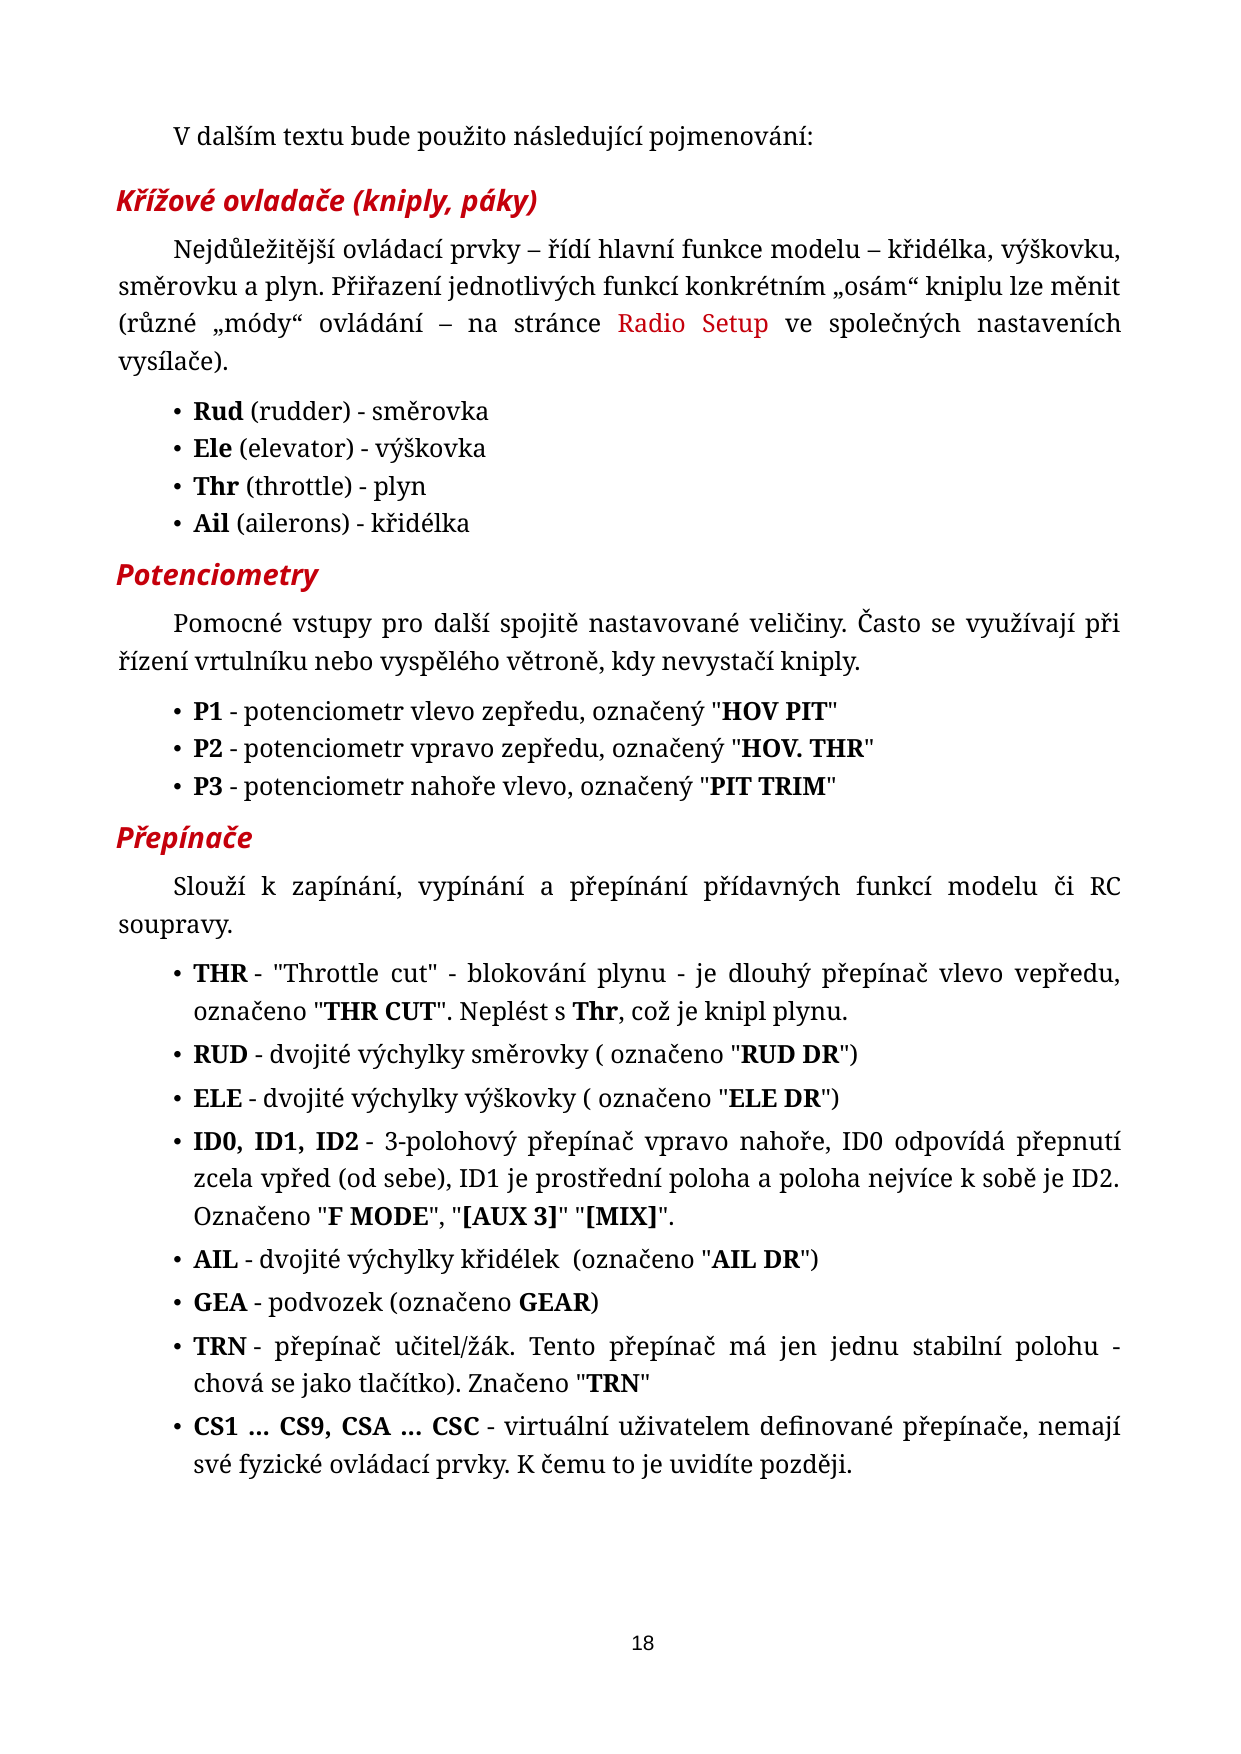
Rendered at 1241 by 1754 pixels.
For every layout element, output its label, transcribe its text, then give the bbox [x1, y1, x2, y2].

subtitle Přepínače [116, 817, 1122, 857]
text Nejdůležitější ovládací prvky – řídí hlavní funkce modelu – křidélka, výškovku, směrovku a plyn. Přiřazení jednotlivých funkcí konkrétním „osám“ kniplu lze měnit (různé „módy“ ovlá­dání – na stránce Radio Setup ve společných nastaveních vysílače). [118, 231, 1122, 377]
list ID0, ID1, ID2 - 3-polohový přepínač vpravo nahoře, ID0 odpovídá přepnutí zcela vpřed (od sebe), ID1 je prostřední poloha a poloha nejvíce k sobě je ID2. Označeno "F MODE", "[AUX 3]" "[MIX]". [173, 1123, 1122, 1232]
text V dalším textu bude použito následující pojmenování: [118, 118, 1122, 152]
list P3 - potenciometr nahoře vlevo, označený "PIT TRIM" [173, 768, 1122, 802]
list CS1 ... CS9, CSA ... CSC - virtuální uživatelem definované přepínače, nemají své fyzické ovládací prvky. K čemu to je uvidíte později. [173, 1409, 1122, 1481]
list P2 - potenciometr vpravo zepředu, označený "HOV. THR" [173, 731, 1122, 765]
list TRN - přepínač učitel/žák. Tento přepínač má jen jednu stabilní polohu - chová se jako tlačítko). Značeno "TRN" [173, 1328, 1122, 1400]
list RUD - dvojité výchylky směrovky ( označeno "RUD DR") [173, 1037, 1122, 1071]
list Ele (elevator) - výškovka [173, 431, 1122, 465]
text Pomocné vstupy pro další spojitě nastavované veličiny. Často se využívají při řízení vrtulníku nebo vyspělého větroně, kdy nevystačí kniply. [118, 606, 1122, 678]
list Thr (throttle) - plyn [173, 468, 1122, 502]
list THR - "Throttle cut" - blokování plynu - je dlouhý přepínač vlevo vepředu, ozna­čeno "THR CUT". Neplést s Thr, což je knipl plynu. [173, 956, 1122, 1028]
list GEA - podvozek (označeno GEAR) [173, 1285, 1122, 1319]
list ELE - dvojité výchylky výškovky ( označeno "ELE DR") [173, 1080, 1122, 1114]
list AIL - dvojité výchylky křidélek (označeno "AIL DR") [173, 1242, 1122, 1276]
list Ail (ailerons) - křidélka [173, 506, 1122, 539]
subtitle Potenciometry [116, 555, 1122, 594]
text Slouží k zapínání, vypínání a přepínání přídavných funkcí modelu či RC soupravy. [118, 869, 1122, 940]
subtitle Křížové ovladače (kniply, páky) [116, 180, 1122, 219]
list Rud (rudder) - směrovka [173, 393, 1122, 427]
